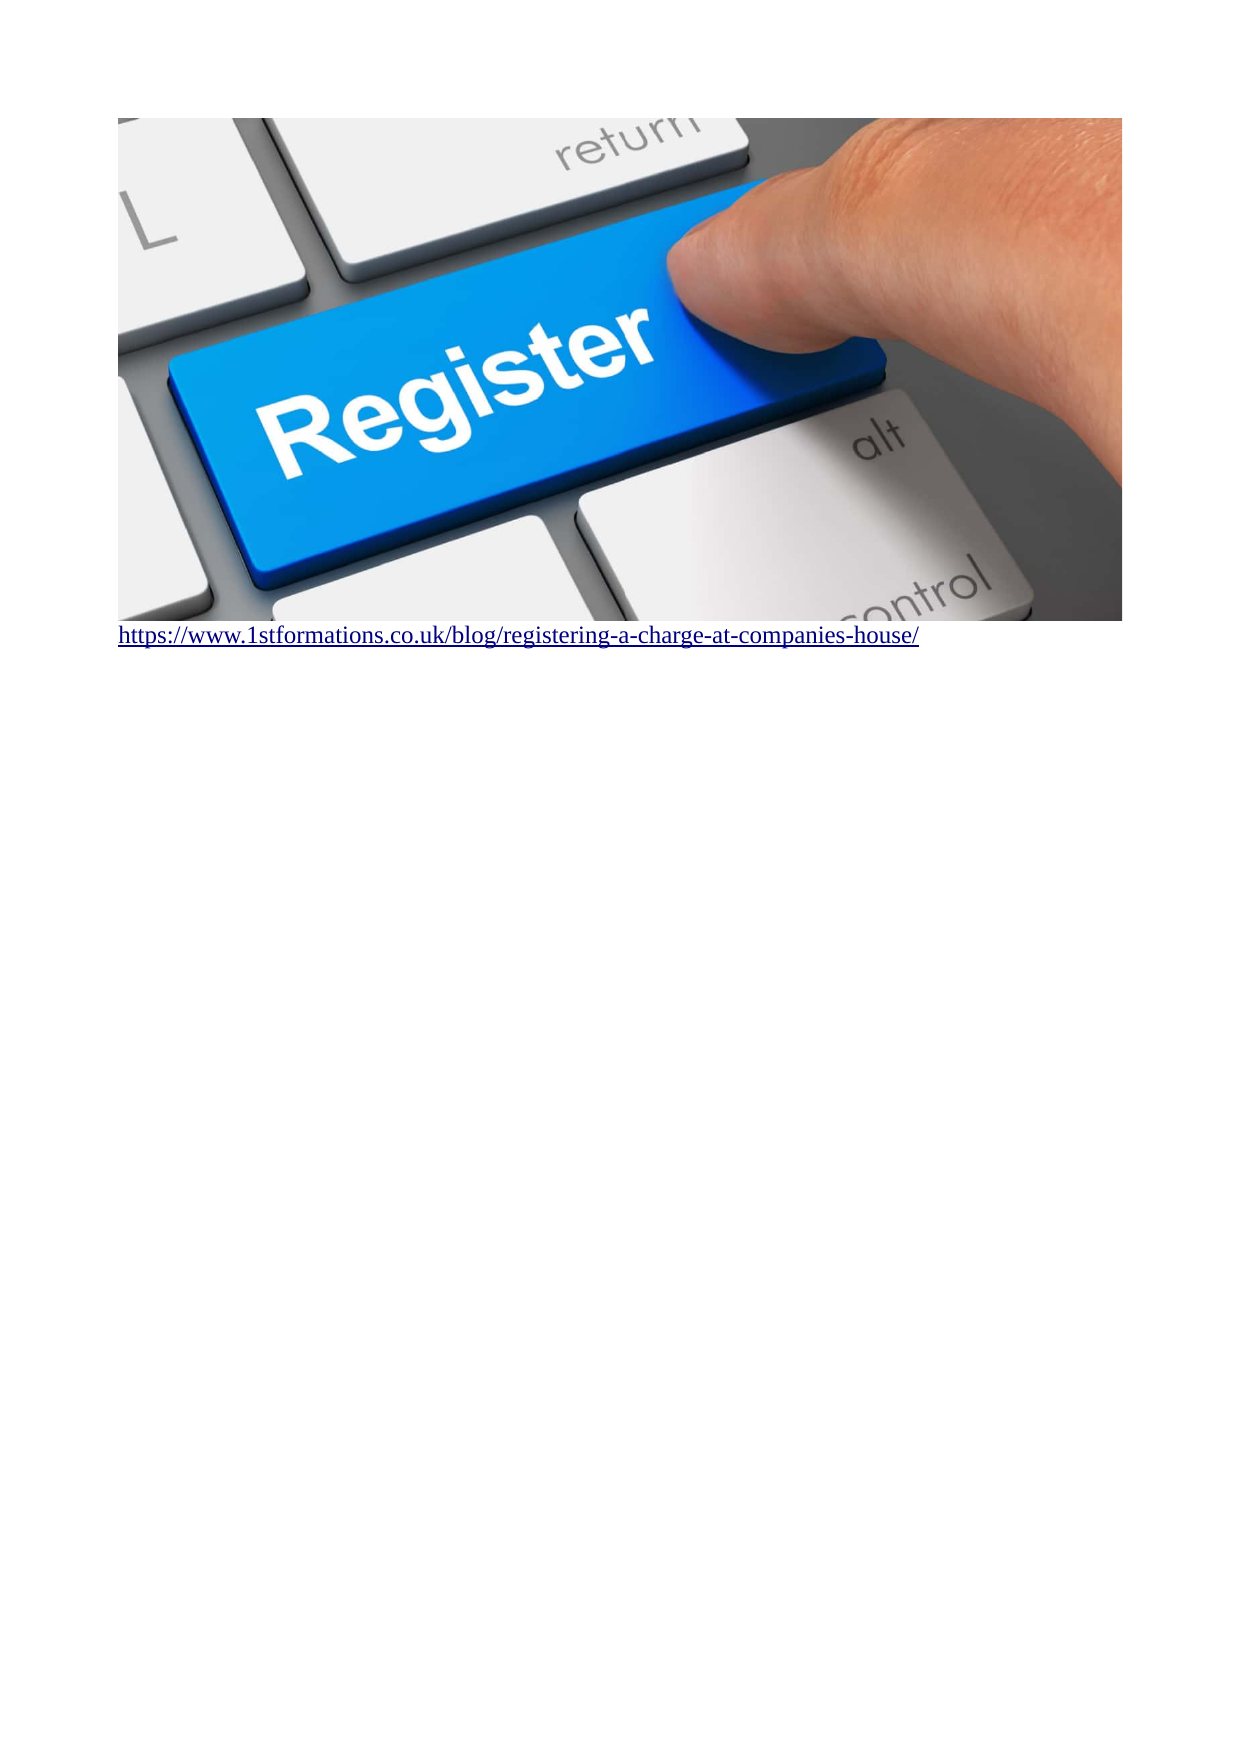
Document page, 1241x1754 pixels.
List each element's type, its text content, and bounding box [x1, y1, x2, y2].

picture [118, 118, 1123, 621]
text https://www.1stformations.co.uk/blog/registering-a-charge-at-companies-house/ [118, 621, 1122, 649]
